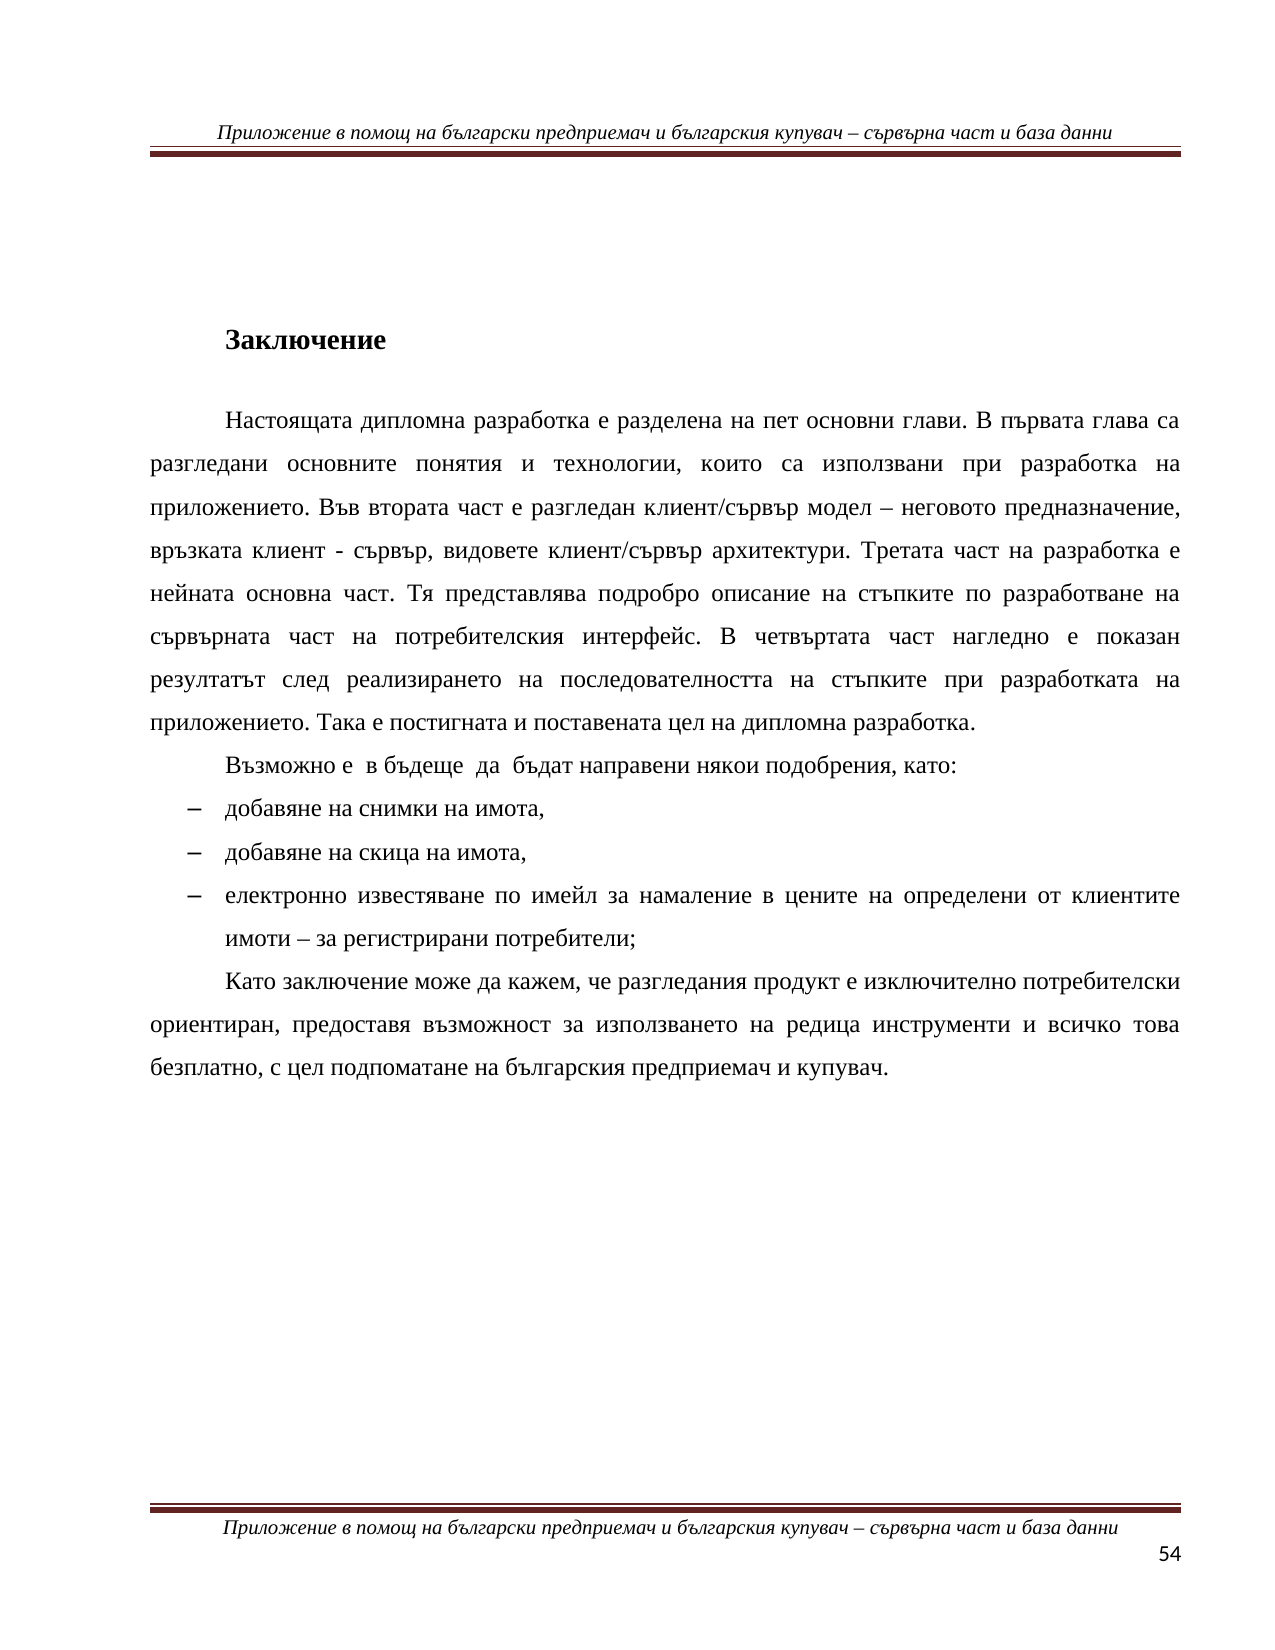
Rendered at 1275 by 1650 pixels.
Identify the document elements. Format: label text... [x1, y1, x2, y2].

text Настоящата дипломна разработка е разделена на пет основни глави. В първата глава са разгледани основните понятия и технологии, които са използвани при разработка на приложението. Във втората част е разгледан клиент/сървър модел – неговото предназначение, връзката клиент - сървър, видовете клиент/сървър архитектури. Третата част на разработка е нейната основна част. Тя представлява подробро описание на стъпките по разработване на сървърната част на потребителския интерфейс. В четвъртата част нагледно е показан резултатът след реализирането на последователността на стъпките при разработката на приложението. Така е постигната и поставената цел на дипломна разработка. [150, 405, 1181, 736]
list добавяне на снимки на имота, [187, 793, 1181, 822]
text Възможно е в бъдеще да бъдат направени някои подобрения, като: [150, 750, 1181, 779]
list електронно известяване по имейл за намаление в цените на определени от клиентите имоти – за регистрирани потребители; [187, 880, 1181, 952]
text Като заключение може да кажем, че разгледания продукт е изключително потребителски ориентиран, предоставя възможност за използването на редица инструменти и всичко това безплатно, с цел подпоматане на българския предприемач и купувач. [150, 966, 1181, 1081]
list добавяне на скица на имота, [187, 837, 1181, 865]
text Заключение [150, 322, 1181, 356]
